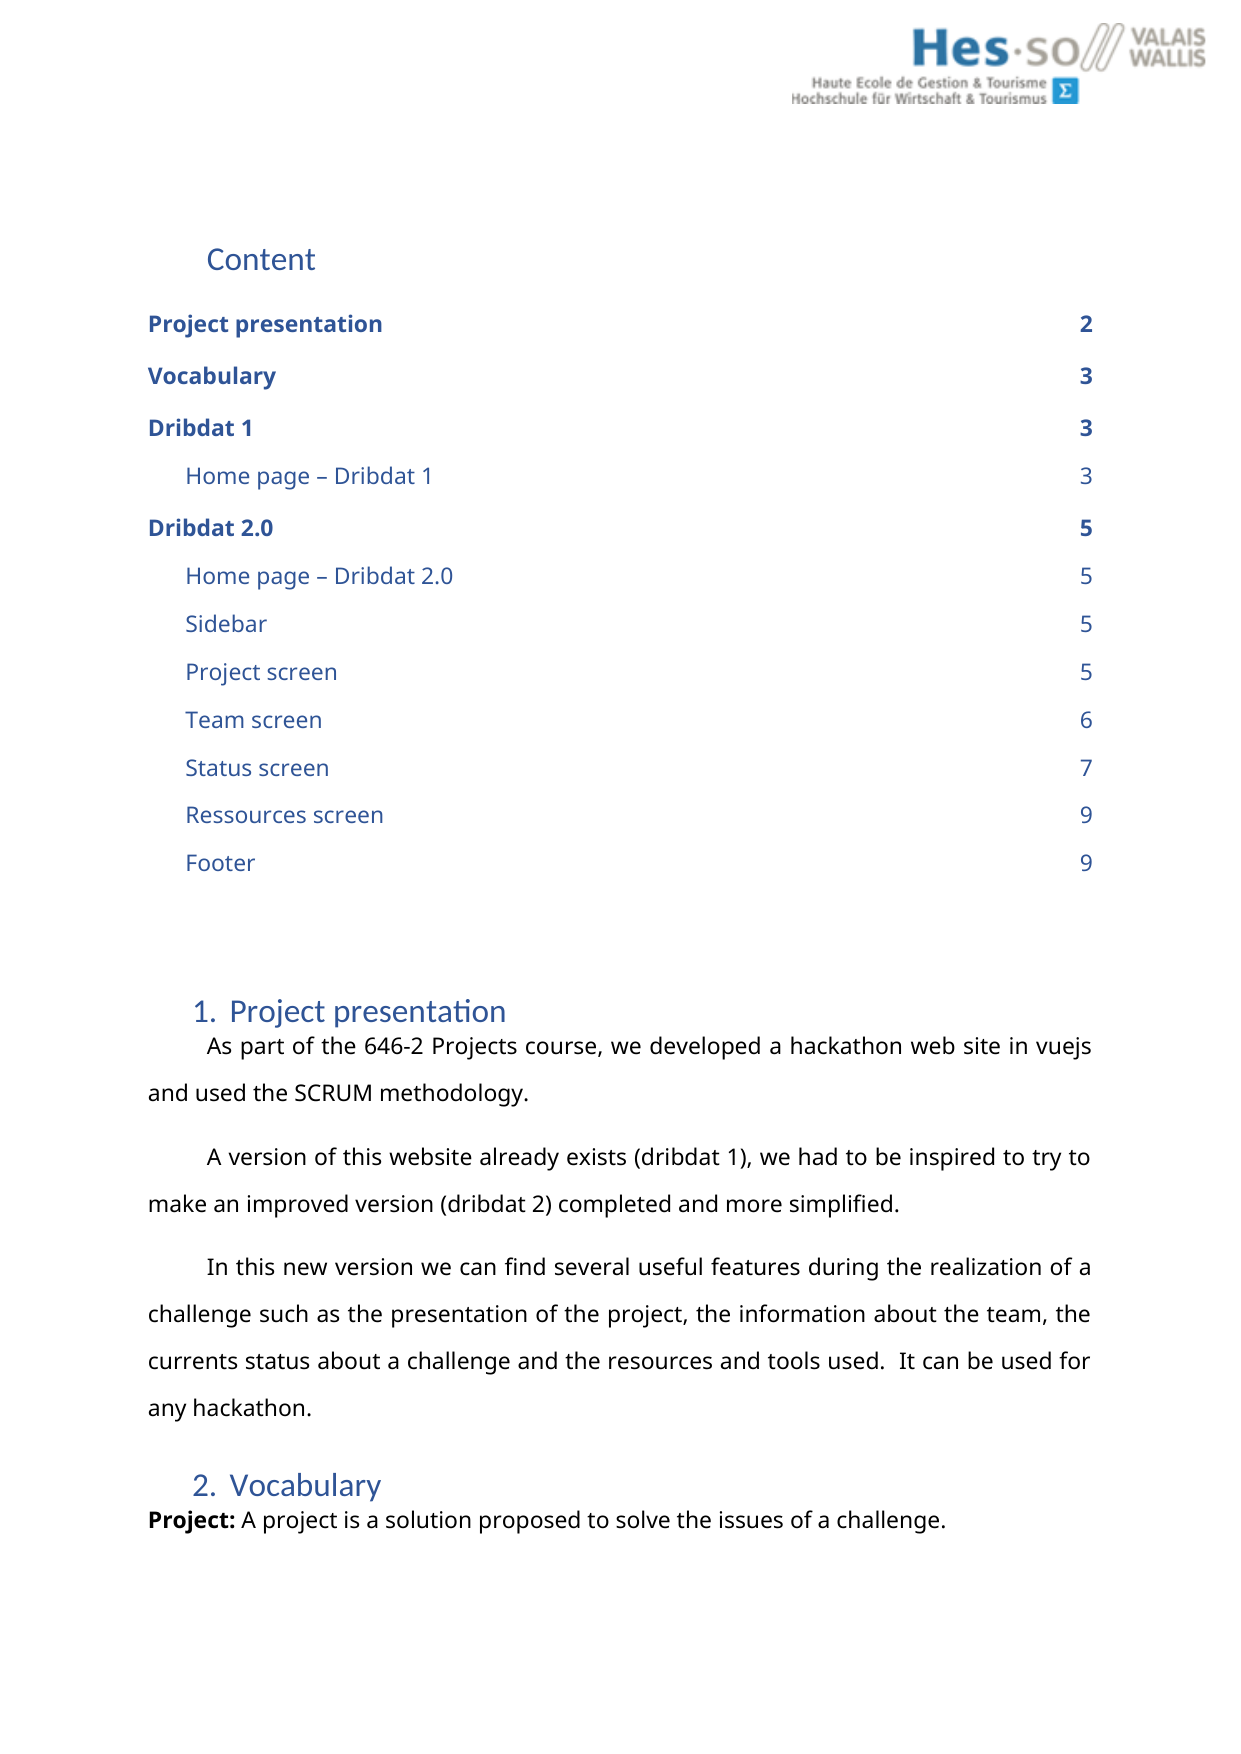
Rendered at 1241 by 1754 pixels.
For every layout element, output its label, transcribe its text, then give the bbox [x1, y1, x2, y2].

text Project screen 5 [185, 656, 1093, 687]
text Ressources screen 9 [185, 799, 1093, 831]
text Home page – Dribdat 2.0 5 [185, 560, 1093, 591]
text Sidebar 5 [185, 608, 1093, 639]
text Dribdat 1 3 [148, 412, 1093, 443]
picture [792, 23, 1206, 104]
subtitle Vocabulary [192, 1464, 1093, 1504]
text Content [148, 238, 1093, 279]
text A version of this website already exists (dribdat 1), we had to be inspired to try to make an improved version (dribdat 2) completed and more simplified. [148, 1141, 1093, 1219]
text Footer 9 [185, 847, 1093, 878]
text Home page – Dribdat 1 3 [185, 460, 1093, 491]
text Vocabulary 3 [148, 360, 1093, 391]
subtitle Project presentation [192, 989, 1093, 1030]
text Project: A project is a solution proposed to solve the issues of a challenge. [148, 1504, 1093, 1536]
text As part of the 646-2 Projects course, we developed a hackathon web site in vuejs and used the SCRUM methodology. [148, 1030, 1093, 1108]
text Dribdat 2.0 5 [148, 512, 1093, 543]
text Project presentation 2 [148, 308, 1093, 339]
text Status screen 7 [185, 751, 1093, 783]
text In this new version we can find several useful features during the realization of a challenge such as the presentation of the project, the information about the team, the currents status about a challenge and the resources and tools used. It can be used for any hackathon. [148, 1251, 1093, 1423]
text Team screen 6 [185, 703, 1093, 735]
